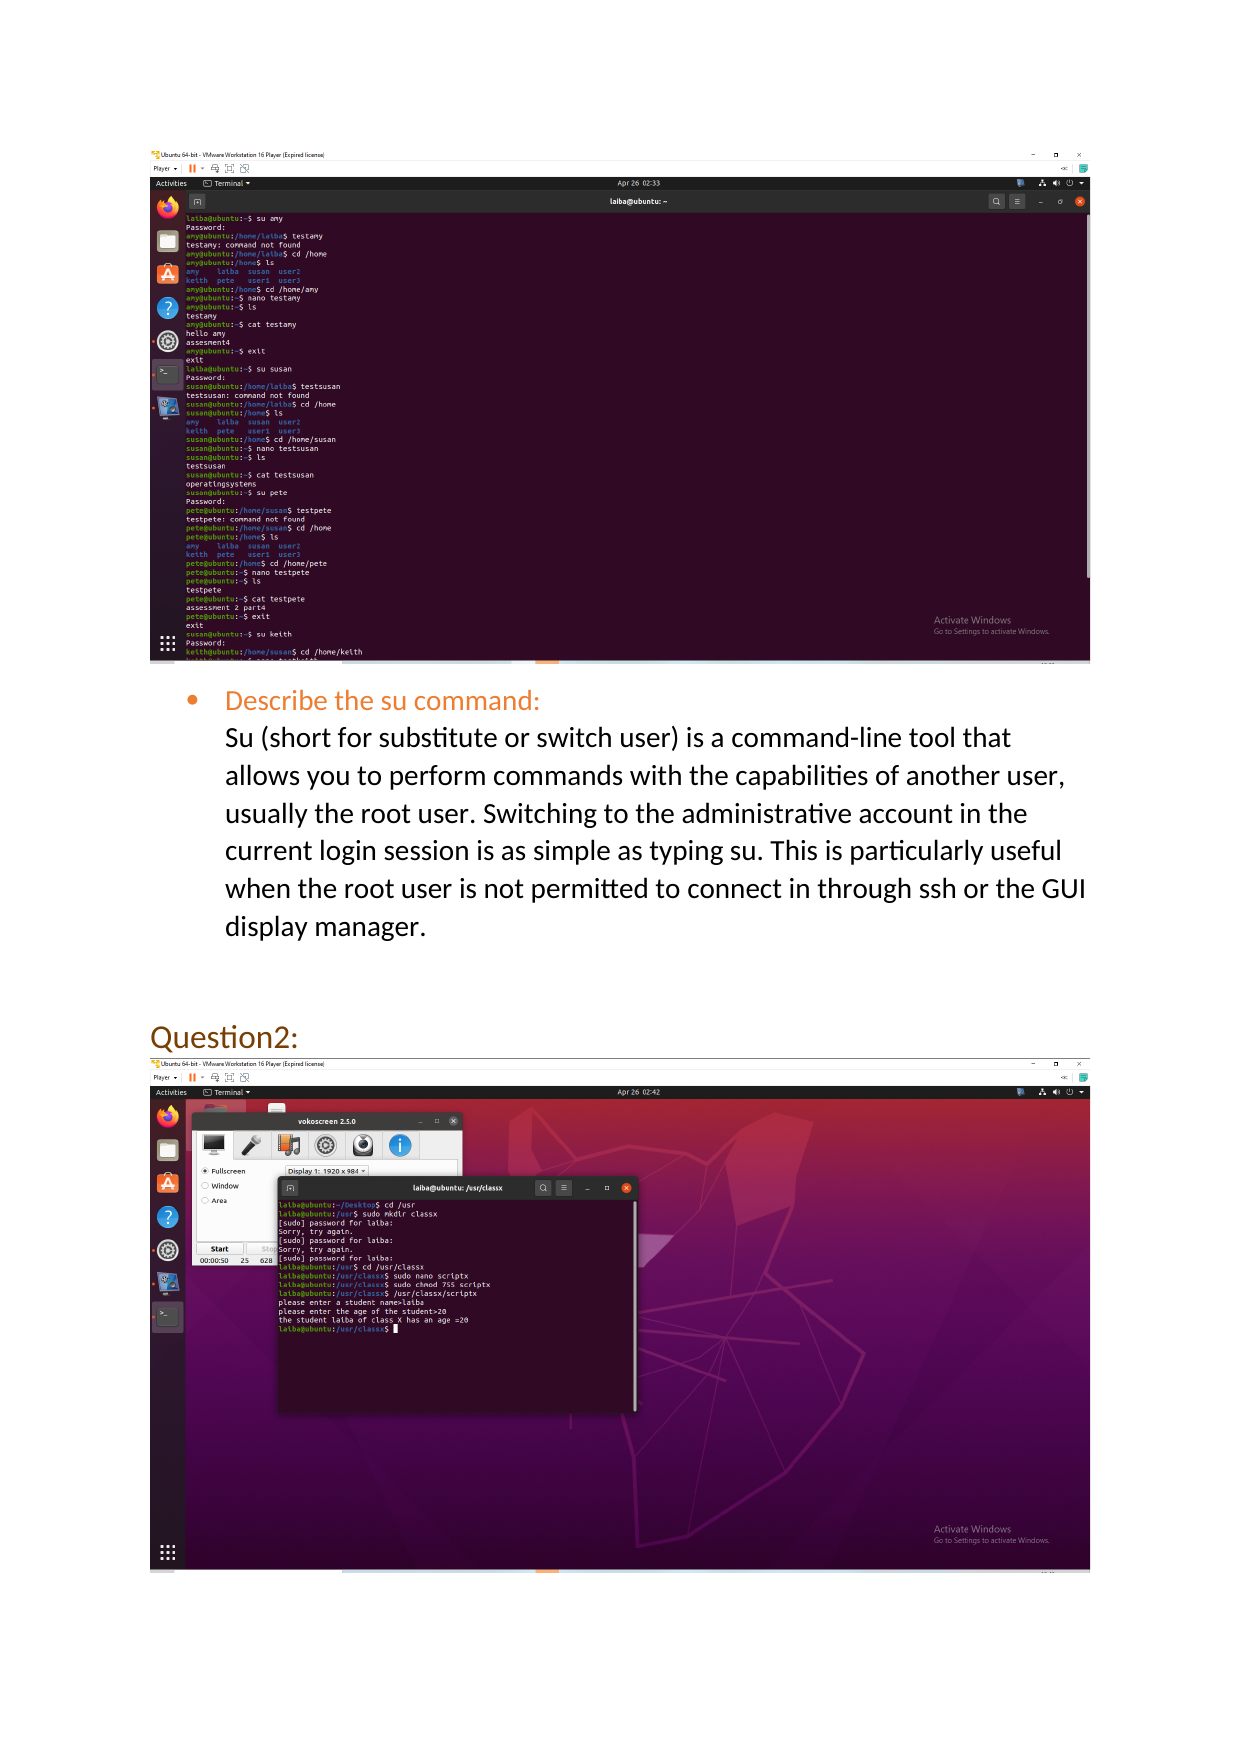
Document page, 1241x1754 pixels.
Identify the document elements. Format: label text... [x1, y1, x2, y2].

list Describe the su command: [187, 682, 1090, 717]
text Question2: [150, 1017, 1090, 1058]
list Su (short for substitute or switch user) is a command-line tool that allows you to perform commands with the capabilities of another user, usually the root user. Switching to the administrative account in the current login session is as simple as typing su. This is particularly useful when the root user is not permitted to connect in through ssh or the GUI display manager. [225, 719, 1090, 943]
